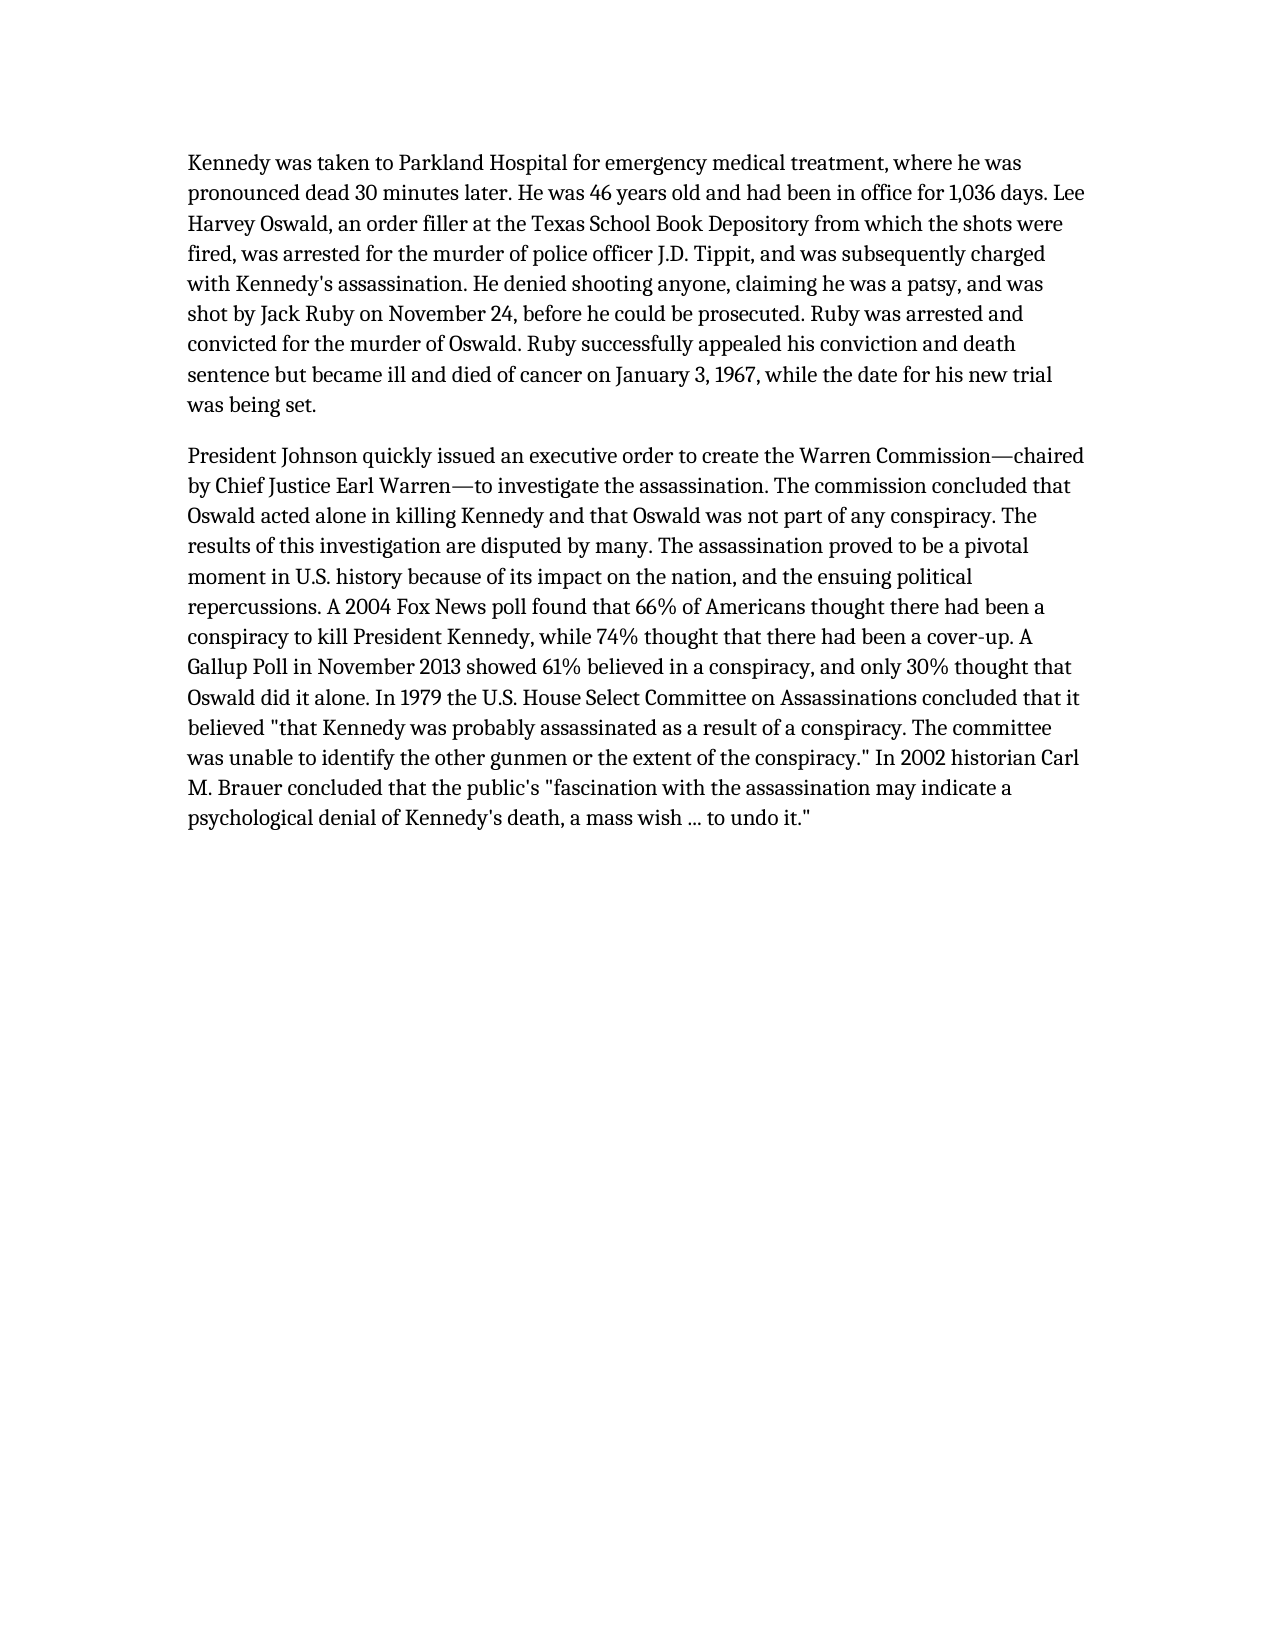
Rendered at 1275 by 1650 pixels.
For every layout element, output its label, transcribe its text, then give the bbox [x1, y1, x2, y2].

text President Johnson quickly issued an executive order to create the Warren Commission—chaired by Chief Justice Earl Warren—to investigate the assassination. The commission concluded that Oswald acted alone in killing Kennedy and that Oswald was not part of any conspiracy. The results of this investigation are disputed by many. The assassination proved to be a pivotal moment in U.S. history because of its impact on the nation, and the ensuing political repercussions. A 2004 Fox News poll found that 66% of Americans thought there had been a conspiracy to kill President Kennedy, while 74% thought that there had been a cover-up. A Gallup Poll in November 2013 showed 61% believed in a conspiracy, and only 30% thought that Oswald did it alone. In 1979 the U.S. House Select Committee on Assassinations concluded that it believed "that Kennedy was probably assassinated as a result of a conspiracy. The committee was unable to identify the other gunmen or the extent of the conspiracy." In 2002 historian Carl M. Brauer concluded that the public's "fascination with the assassination may indicate a psychological denial of Kennedy's death, a mass wish ... to undo it." [187, 443, 1087, 832]
text Kennedy was taken to Parkland Hospital for emergency medical treatment, where he was pronounced dead 30 minutes later. He was 46 years old and had been in office for 1,036 days. Lee Harvey Oswald, an order filler at the Texas School Book Depository from which the shots were fired, was arrested for the murder of police officer J.D. Tippit, and was subsequently charged with Kennedy's assassination. He denied shooting anyone, claiming he was a patsy, and was shot by Jack Ruby on November 24, before he could be prosecuted. Ruby was arrested and convicted for the murder of Oswald. Ruby successfully appealed his conviction and death sentence but became ill and died of cancer on January 3, 1967, while the date for his new trial was being set. [187, 150, 1087, 418]
